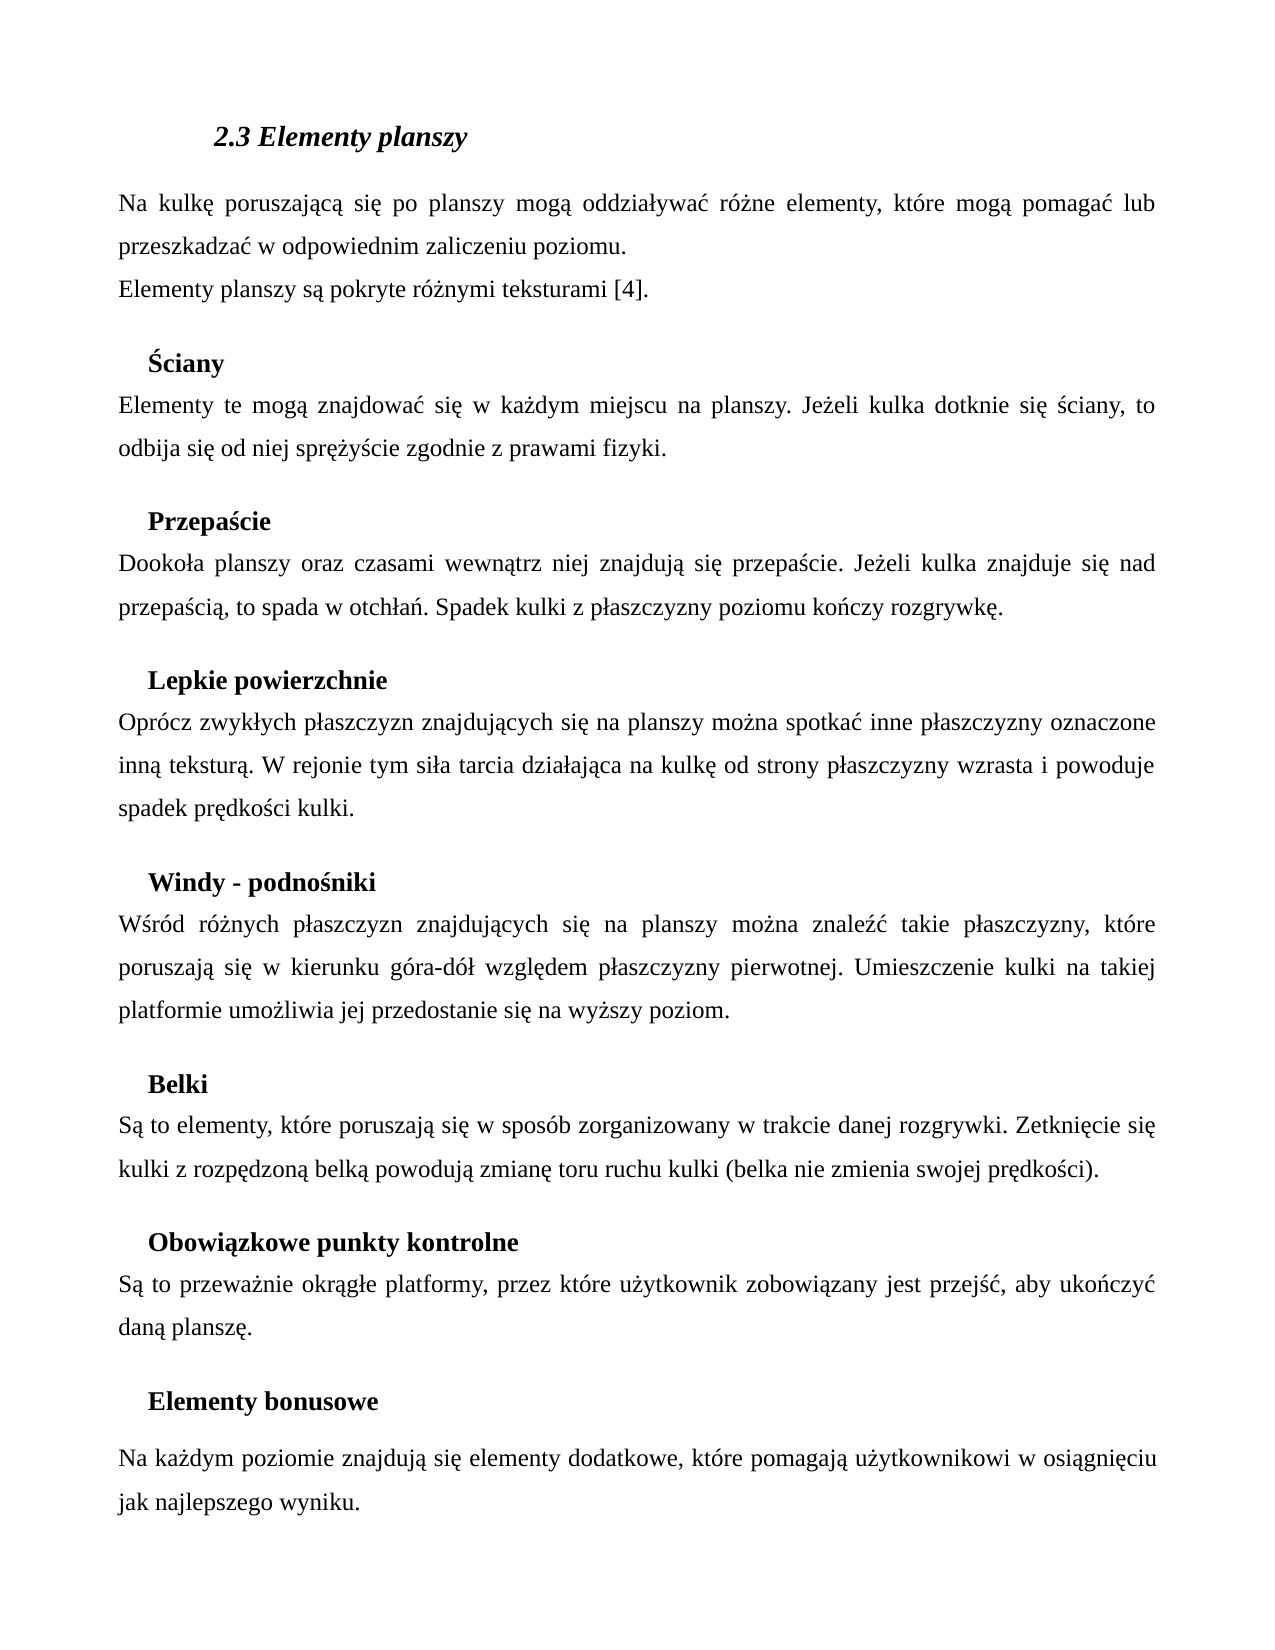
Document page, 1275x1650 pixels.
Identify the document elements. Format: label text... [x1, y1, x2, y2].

text Lepkie powierzchnie [148, 664, 1157, 695]
subtitle Elementy planszy [207, 119, 1157, 153]
list Dookoła planszy oraz czasami wewnątrz niej znajdują się przepaście. Jeżeli kulka znajduje się nad przepaścią, to spada w otchłań. Spadek kulki z płaszczyzny poziomu kończy rozgrywkę. [118, 548, 1157, 620]
list Są to przeważnie okrągłe platformy, przez które użytkownik zobowiązany jest przejść, aby ukończyć daną planszę. [118, 1269, 1157, 1341]
text Przepaście [148, 506, 1157, 537]
list Elementy planszy są pokryte różnymi teksturami [4]. [118, 274, 1157, 303]
list Oprócz zwykłych płaszczyzn znajdujących się na planszy można spotkać inne płaszczyzny oznaczone inną teksturą. W rejonie tym siła tarcia działająca na kulkę od strony płaszczyzny wzrasta i powoduje spadek prędkości kulki. [118, 707, 1157, 822]
text Windy - podnośniki [148, 866, 1157, 897]
text Ściany [148, 347, 1157, 378]
list Na kulkę poruszającą się po planszy mogą oddziaływać różne elementy, które mogą pomagać lub przeszkadzać w odpowiednim zaliczeniu poziomu. [118, 188, 1157, 260]
list Elementy bonusowe [148, 1385, 1157, 1416]
text Obowiązkowe punkty kontrolne [148, 1226, 1157, 1257]
text Elementy te mogą znajdować się w każdym miejscu na planszy. Jeżeli kulka dotknie się ściany, to odbija się od niej sprężyście zgodnie z prawami fizyki. [118, 390, 1157, 462]
list Na każdym poziomie znajdują się elementy dodatkowe, które pomagają użytkownikowi w osiągnięciu jak najlepszego wyniku. [118, 1443, 1157, 1515]
text Belki [148, 1068, 1157, 1099]
list Są to elementy, które poruszają się w sposób zorganizowany w trakcie danej rozgrywki. Zetknięcie się kulki z rozpędzoną belką powodują zmianę toru ruchu kulki (belka nie zmienia swojej prędkości). [118, 1111, 1157, 1182]
list Wśród różnych płaszczyzn znajdujących się na planszy można znaleźć takie płaszczyzny, które poruszają się w kierunku góra-dół względem płaszczyzny pierwotnej. Umieszczenie kulki na takiej platformie umożliwia jej przedostanie się na wyższy poziom. [118, 909, 1157, 1024]
